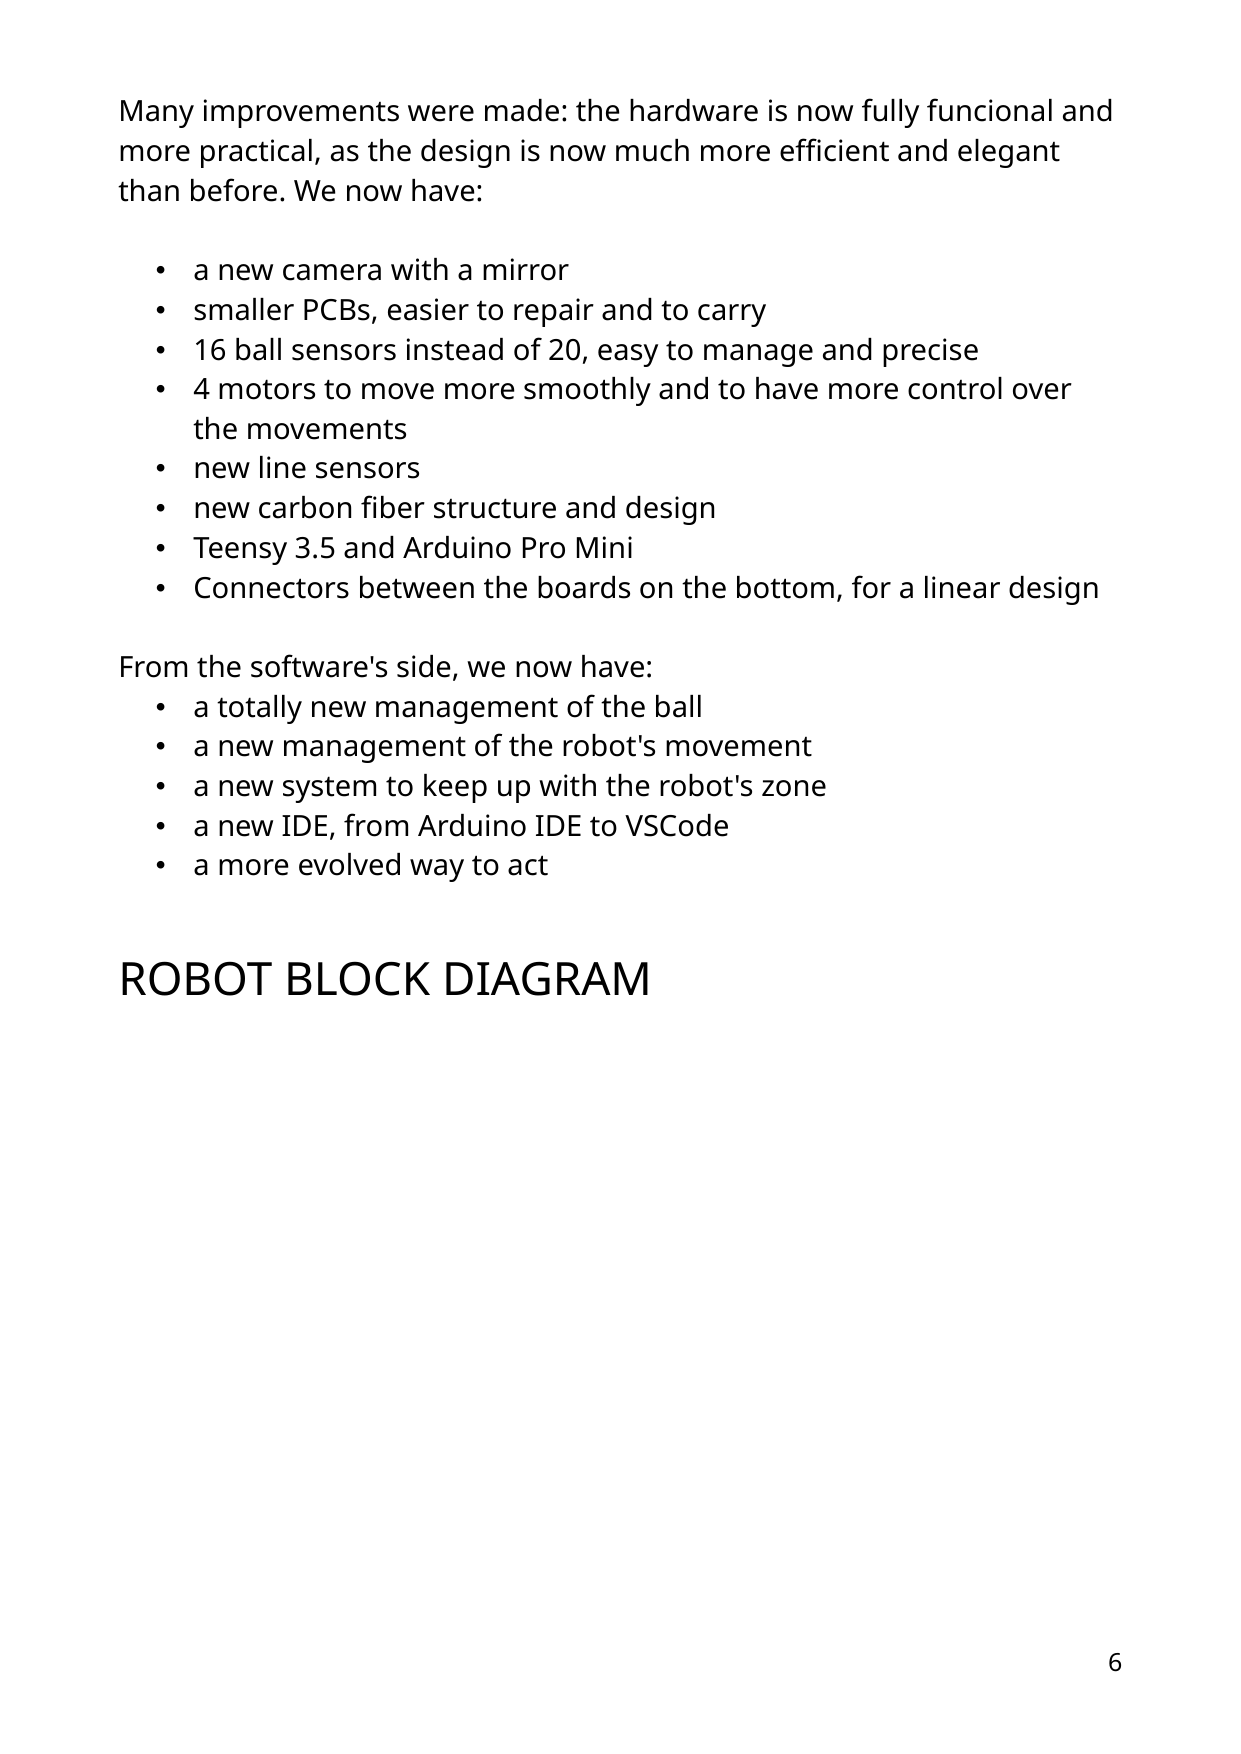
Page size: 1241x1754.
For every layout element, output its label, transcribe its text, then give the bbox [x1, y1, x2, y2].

list 4 motors to move more smoothly and to have more control over the movements [156, 368, 1122, 448]
list a more evolved way to act [156, 845, 1122, 884]
list Connectors between the boards on the bottom, for a linear design [156, 567, 1122, 607]
list 16 ball sensors instead of 20, easy to manage and precise [156, 329, 1122, 368]
text From the software's side, we now have: [118, 646, 1122, 686]
list Teensy 3.5 and Arduino Pro Mini [156, 527, 1122, 567]
list a new camera with a mirror [156, 249, 1122, 289]
list a new IDE, from Arduino IDE to VSCode [156, 805, 1122, 845]
list new carbon fiber structure and design [156, 487, 1122, 527]
list a totally new management of the ball [156, 686, 1122, 726]
list a new system to keep up with the robot's zone [156, 765, 1122, 805]
list new line sensors [156, 448, 1122, 487]
text Many improvements were made: the hardware is now fully funcional and more practical, as the design is now much more efficient and elegant than before. We now have: [118, 91, 1122, 210]
list smaller PCBs, easier to repair and to carry [156, 289, 1122, 329]
list a new management of the robot's movement [156, 726, 1122, 765]
text ROBOT BLOCK DIAGRAM [118, 947, 1122, 1009]
